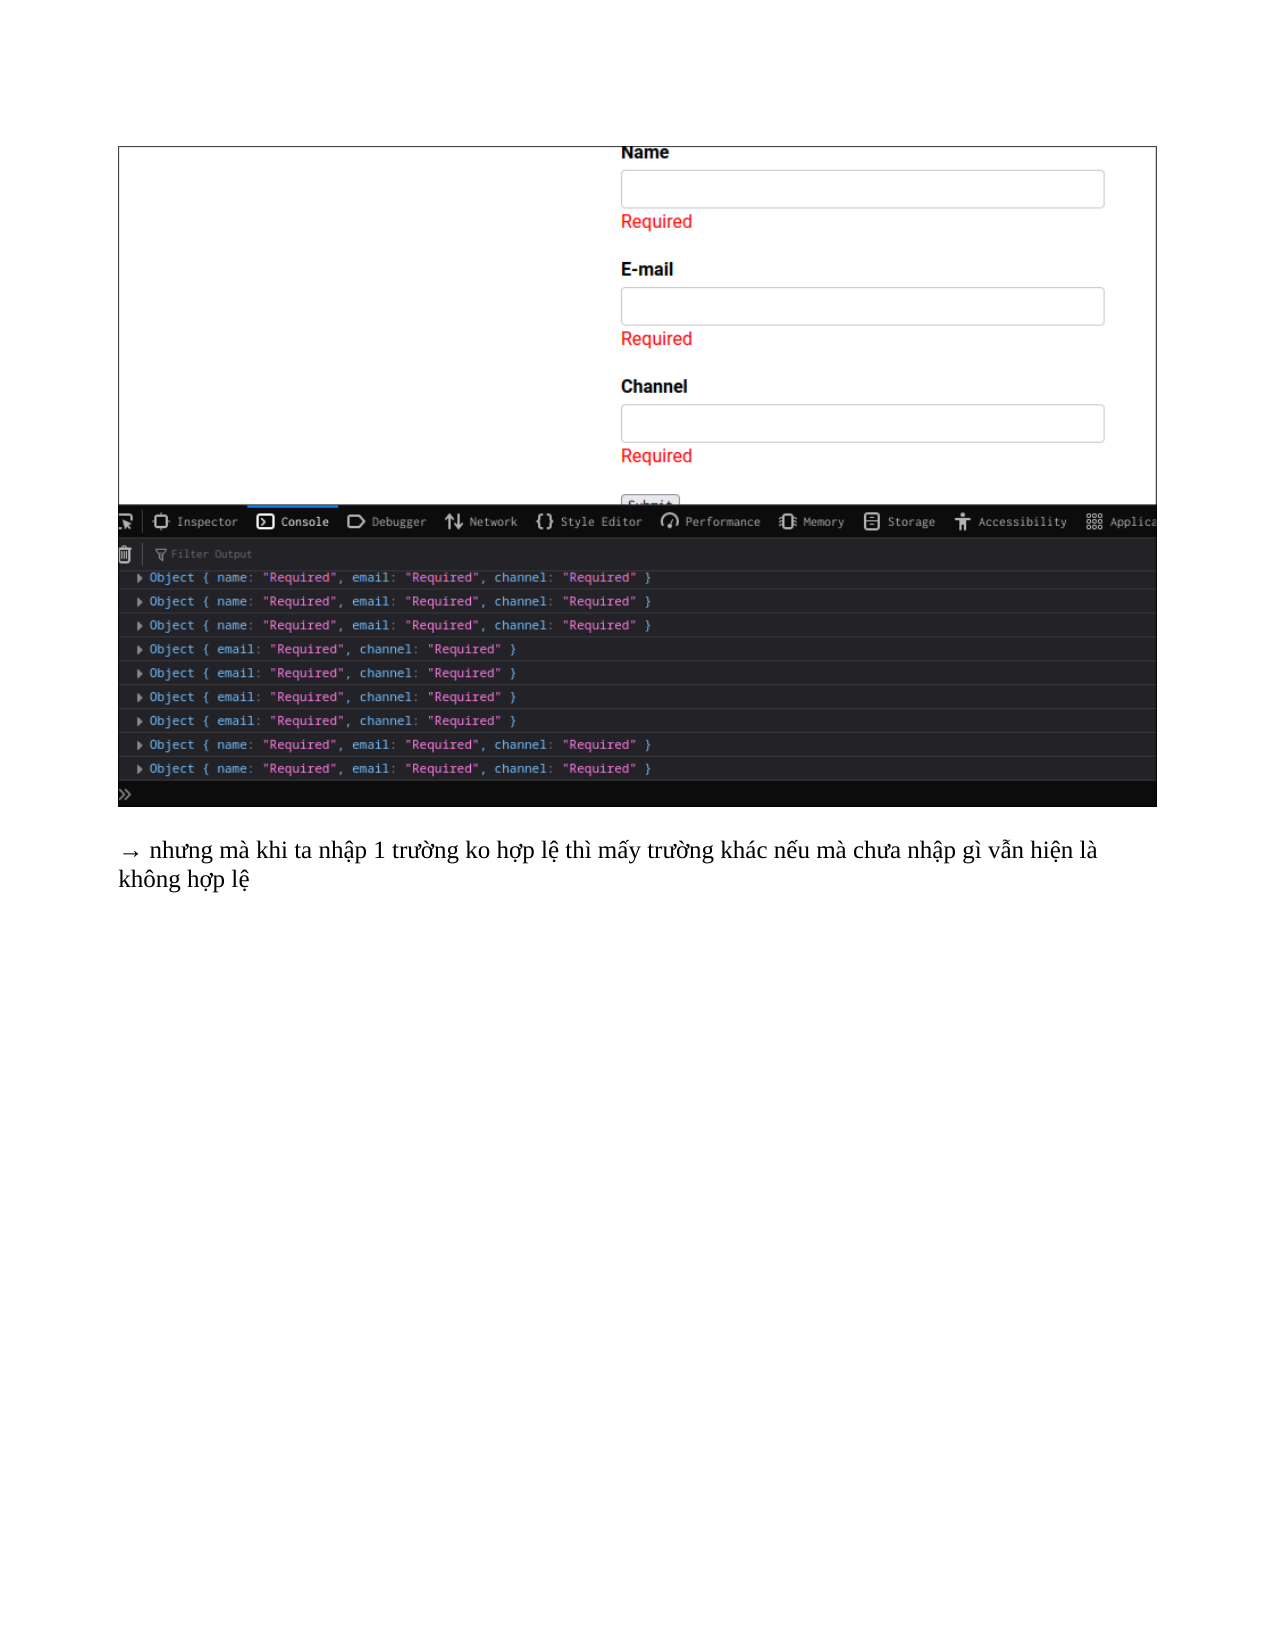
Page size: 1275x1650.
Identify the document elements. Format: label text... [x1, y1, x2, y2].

picture [118, 146, 1157, 807]
text → nhưng mà khi ta nhập 1 trường ko hợp lệ thì mấy trường khác nếu mà chưa nhập gì vẫn hiện là không hợp lệ [118, 835, 1157, 893]
